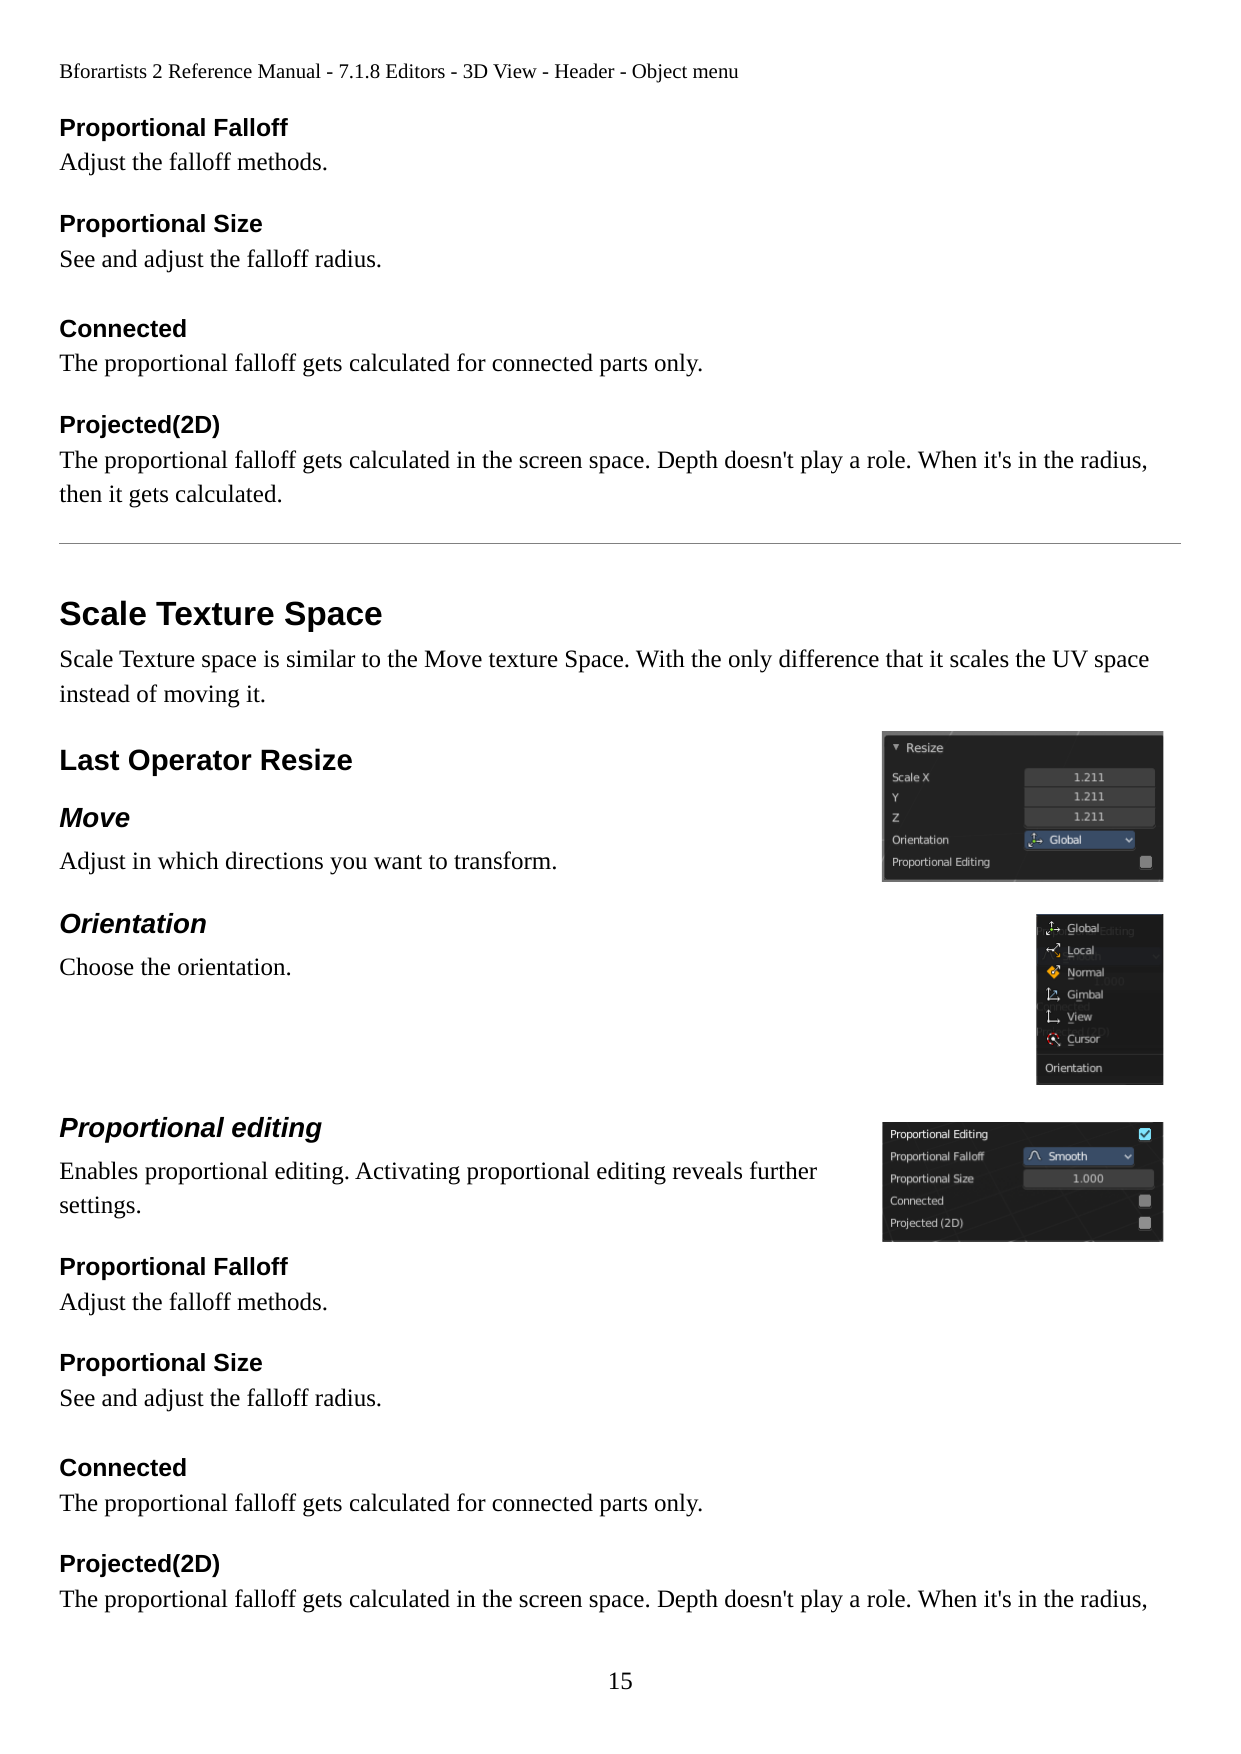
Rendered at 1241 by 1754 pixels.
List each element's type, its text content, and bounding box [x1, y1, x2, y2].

subtitle Proportional Falloff [59, 113, 1181, 141]
text The proportional falloff gets calculated in the screen space. Depth doesn't play a role. When it's in the radius, [59, 1584, 1181, 1613]
picture [1036, 914, 1164, 1085]
subtitle [1164, 743, 1181, 776]
text Adjust the falloff methods. [59, 1287, 1181, 1315]
subtitle Projected(2D) [59, 1549, 1181, 1578]
subtitle Orientation [59, 907, 1181, 939]
text [1164, 952, 1181, 981]
text Scale Texture space is similar to the Move texture Space. With the only difference that it scales the UV space instead of moving it. [59, 644, 1181, 708]
subtitle Proportional Size [59, 209, 1181, 237]
subtitle Connected [59, 1453, 1181, 1482]
subtitle Proportional Falloff [59, 1252, 1181, 1280]
subtitle Proportional Size [59, 1348, 1181, 1377]
text The proportional falloff gets calculated in the screen space. Depth doesn't play a role. When it's in the radius, then it gets calculated. [59, 445, 1181, 508]
text The proportional falloff gets calculated for connected parts only. [59, 1488, 1181, 1517]
text Adjust the falloff methods. [59, 147, 1181, 176]
text Choose the orientation. [59, 952, 1036, 981]
picture [881, 731, 1164, 882]
subtitle Scale Texture Space [59, 593, 1181, 632]
text Adjust in which directions you want to transform. [59, 846, 881, 874]
subtitle Connected [59, 314, 1181, 342]
text The proportional falloff gets calculated for connected parts only. [59, 348, 1181, 377]
text Enables proportional editing. Activating proportional editing reveals further settings. [59, 1156, 882, 1219]
subtitle Projected(2D) [59, 410, 1181, 439]
subtitle [1164, 801, 1181, 833]
subtitle Move [59, 801, 881, 833]
picture [882, 1122, 1164, 1242]
text See and adjust the falloff radius. [59, 1383, 1181, 1412]
subtitle Last Operator Resize [59, 743, 881, 776]
text See and adjust the falloff radius. [59, 244, 1181, 272]
subtitle Proportional editing [59, 1111, 1181, 1143]
